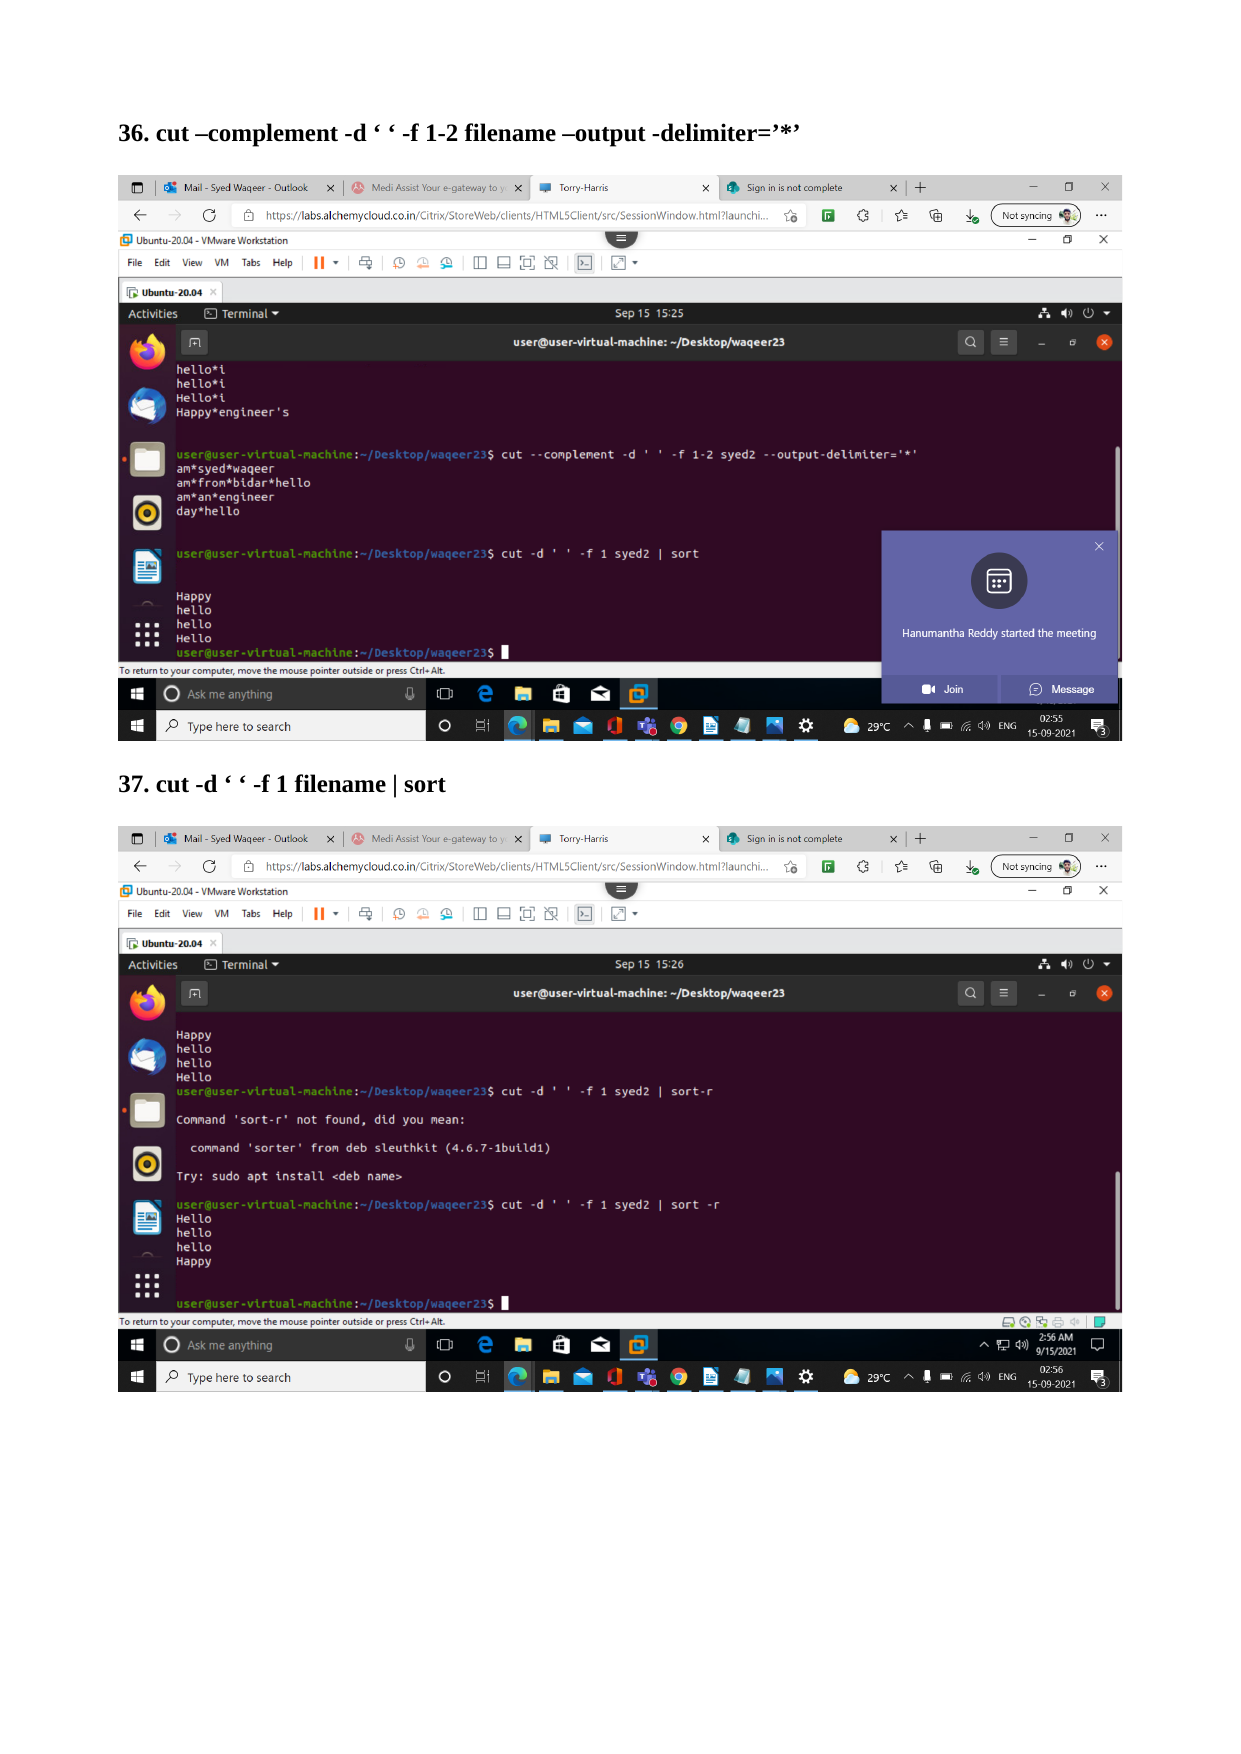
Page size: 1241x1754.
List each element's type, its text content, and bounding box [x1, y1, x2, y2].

picture [118, 826, 1123, 1392]
text 36. cut –complement -d ‘ ‘ -f 1-2 filename –output -delimiter=’*’ [118, 118, 1122, 147]
picture [118, 175, 1123, 741]
text 37. cut -d ‘ ‘ -f 1 filename | sort [118, 769, 1122, 798]
